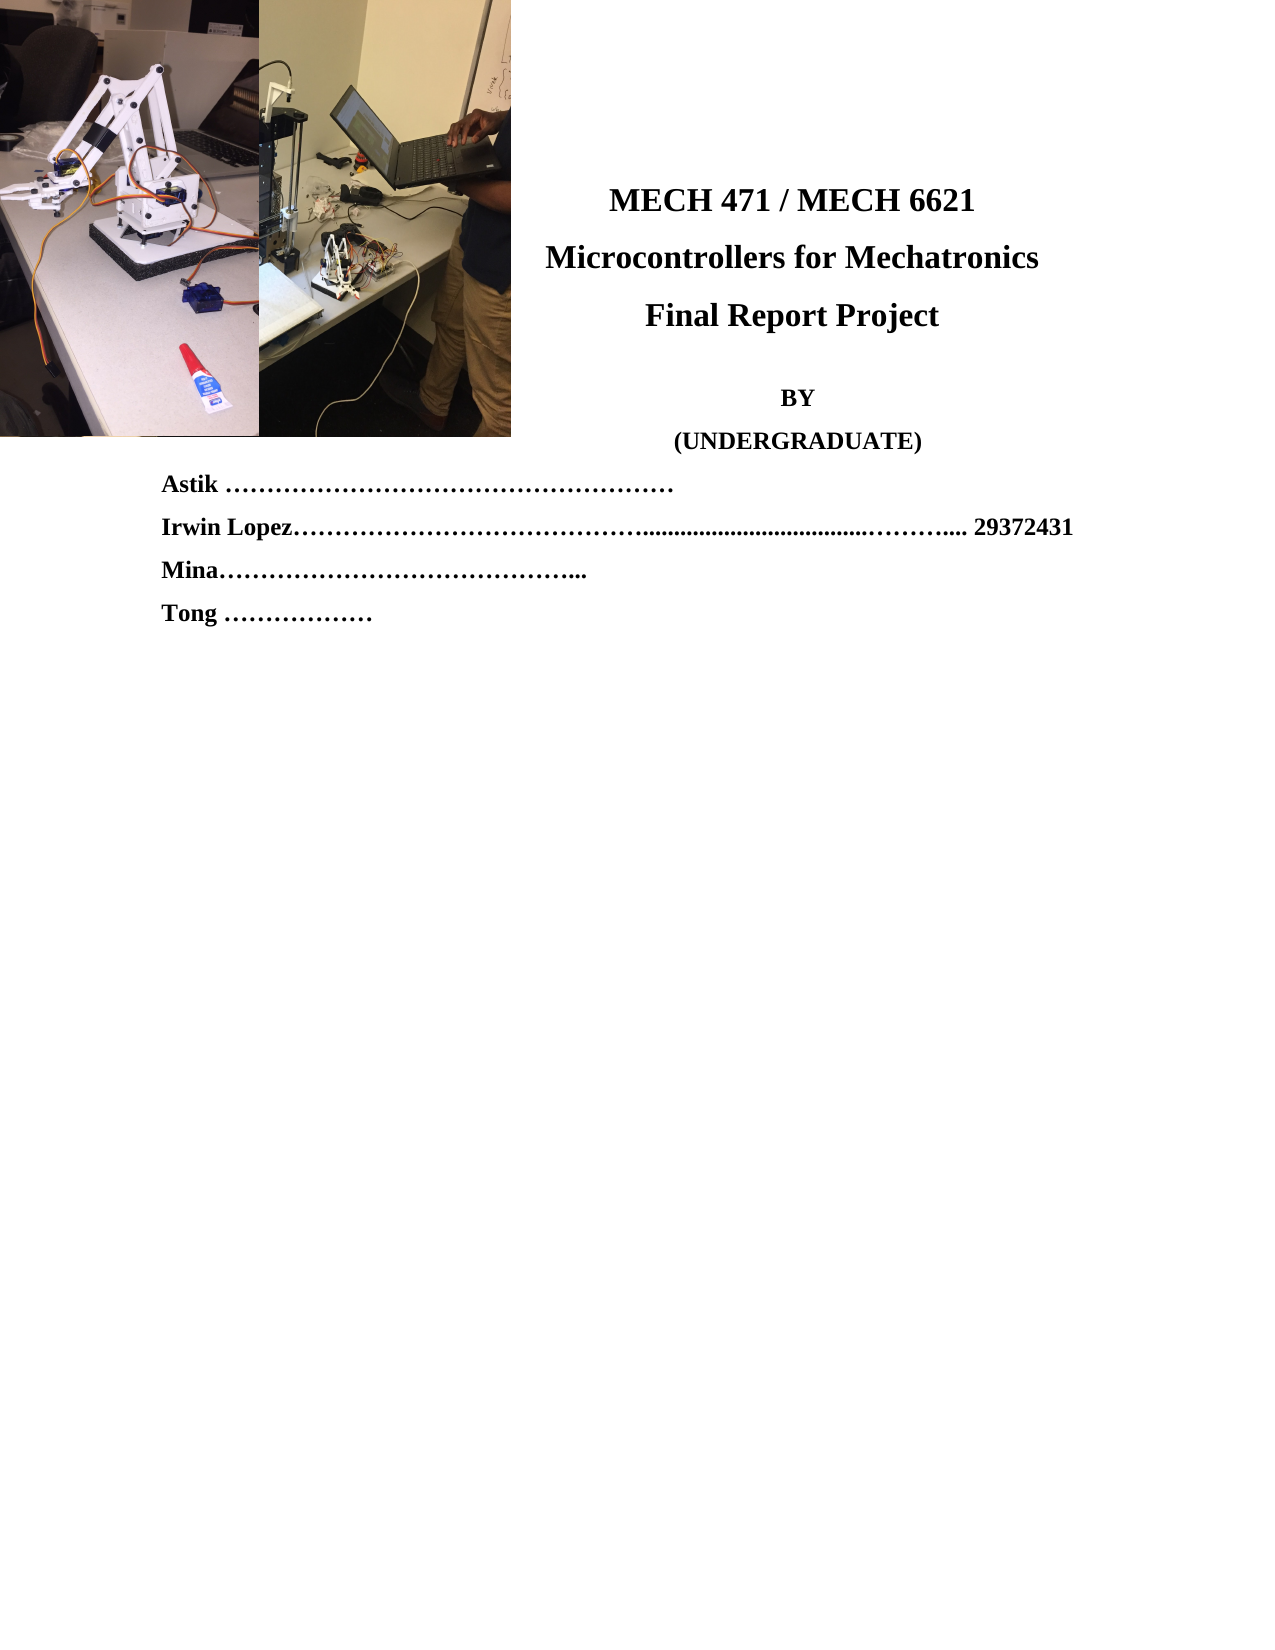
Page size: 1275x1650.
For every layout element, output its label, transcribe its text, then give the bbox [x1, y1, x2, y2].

table_header BY (UNDERGRADUATE) Astik ……………………………………………… Irwin Lopez……………………………………....................................……….... 29372431 Mina……………………………………... Tong ……………… [150, 383, 1085, 1116]
table_header [139, 437, 1084, 1258]
table_header MECH 471 / MECH 6621 Microcontrollers for Mechatronics Final Report Project [511, 180, 1084, 383]
picture [0, 0, 511, 437]
table_header [139, 1288, 1084, 1342]
